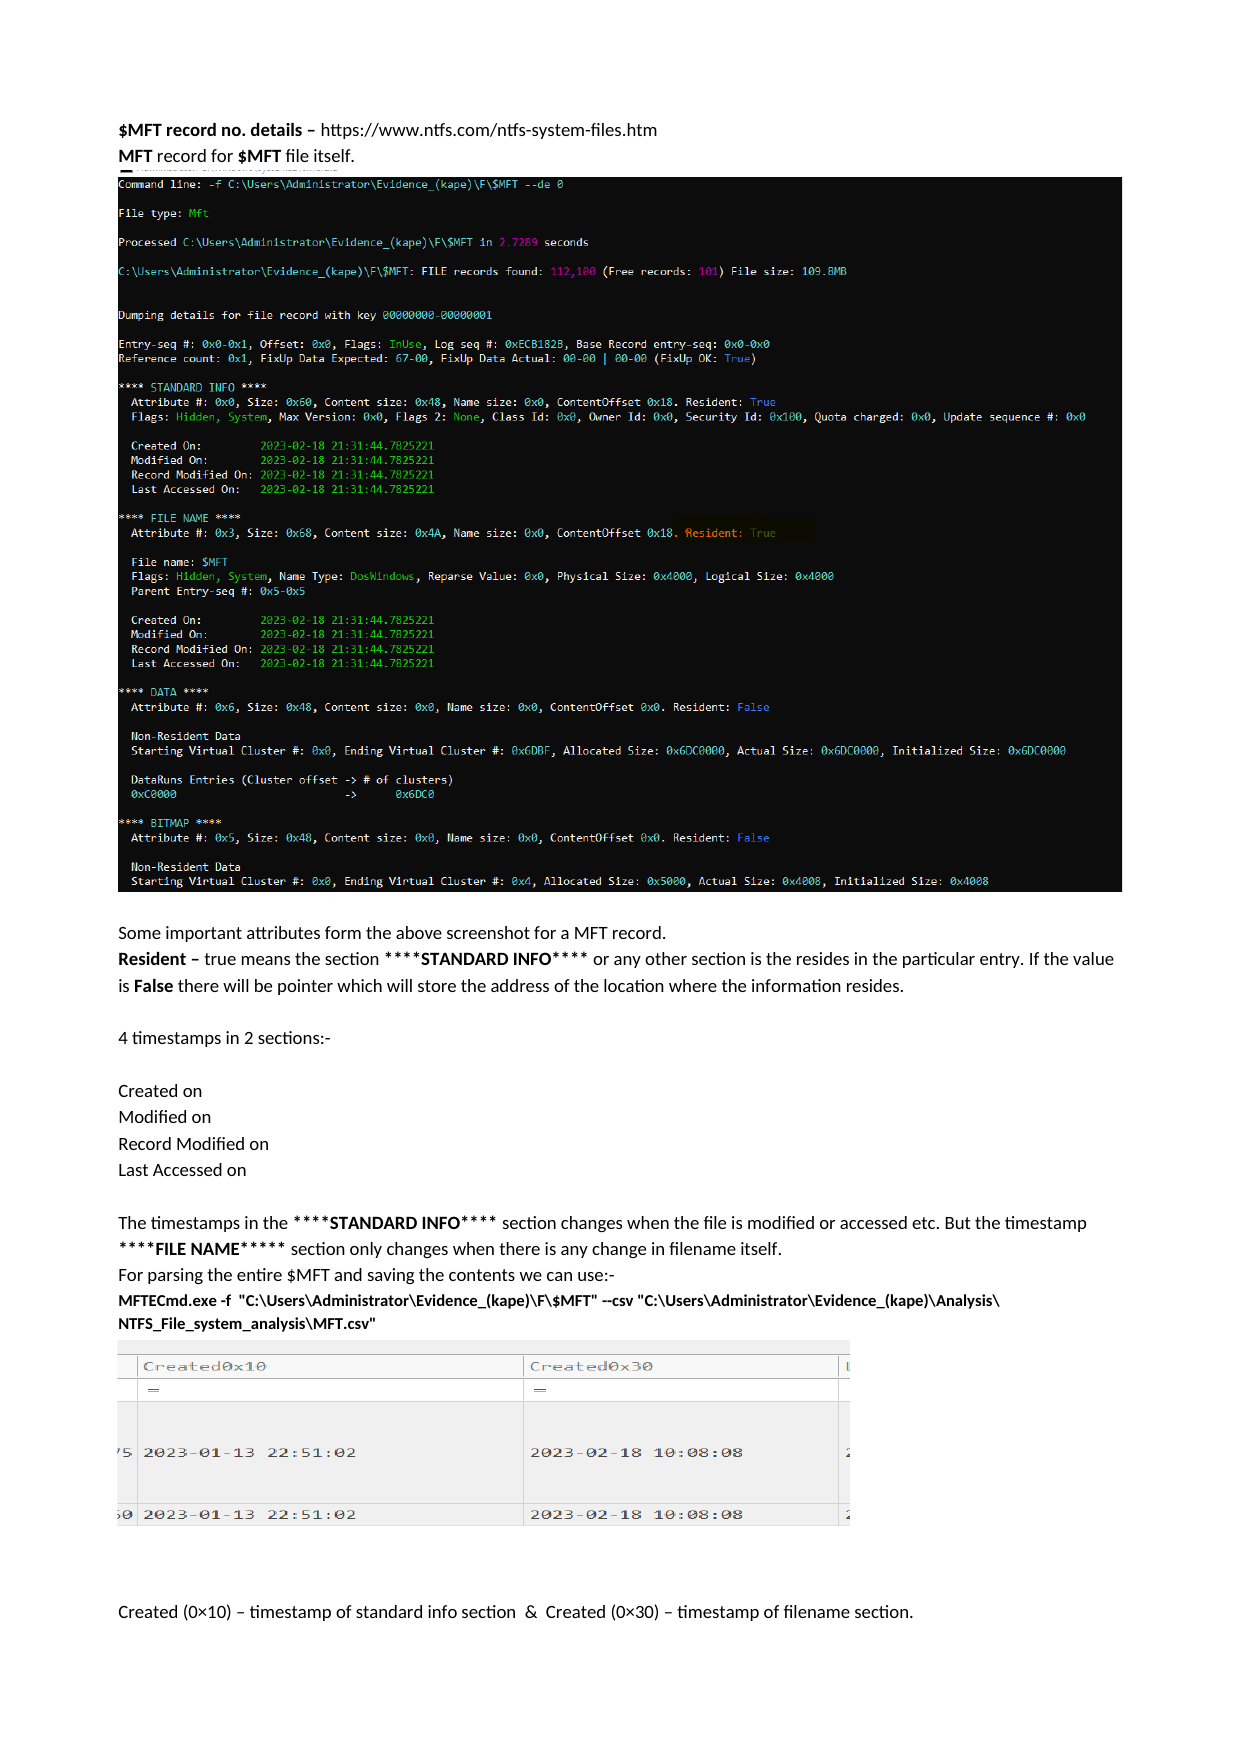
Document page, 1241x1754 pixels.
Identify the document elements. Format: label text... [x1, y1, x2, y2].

picture [117, 1340, 850, 1572]
text Some important attributes form the above screenshot for a MFT record. [118, 921, 1122, 944]
text Last Accessed on [118, 1158, 1122, 1181]
text Created (0×10) – timestamp of standard info section & Created (0×30) – timestamp of filename section. [118, 1600, 1122, 1623]
text The timestamps in the ****STANDARD INFO**** section changes when the file is modified or accessed etc. But the timestamp ****FILE NAME***** section only changes when there is any change in filename itself. [118, 1211, 1122, 1260]
text For parsing the entire $MFT and saving the contents we can use:- [118, 1264, 1122, 1287]
text MFTECmd.exe -f "C:\Users\Administrator\Evidence_(kape)\F\$MFT" --csv "C:\Users\Administrator\Evidence_(kape)\Analysis\NTFS_File_system_analysis\MFT.csv" [118, 1290, 1122, 1334]
text 4 timestamps in 2 sections:- [118, 1026, 1122, 1049]
text Resident – true means the section ****STANDARD INFO**** or any other section is the resides in the particular entry. If the value is False there will be pointer which will store the address of the location where the information resides. [118, 947, 1122, 997]
picture [118, 170, 1123, 892]
text Record Modified on [118, 1132, 1122, 1155]
text Modified on [118, 1106, 1122, 1128]
text Created on [118, 1079, 1122, 1102]
text MFT record for $MFT file itself. [118, 144, 1122, 167]
text $MFT record no. details – https://www.ntfs.com/ntfs-system-files.htm [118, 118, 1122, 141]
